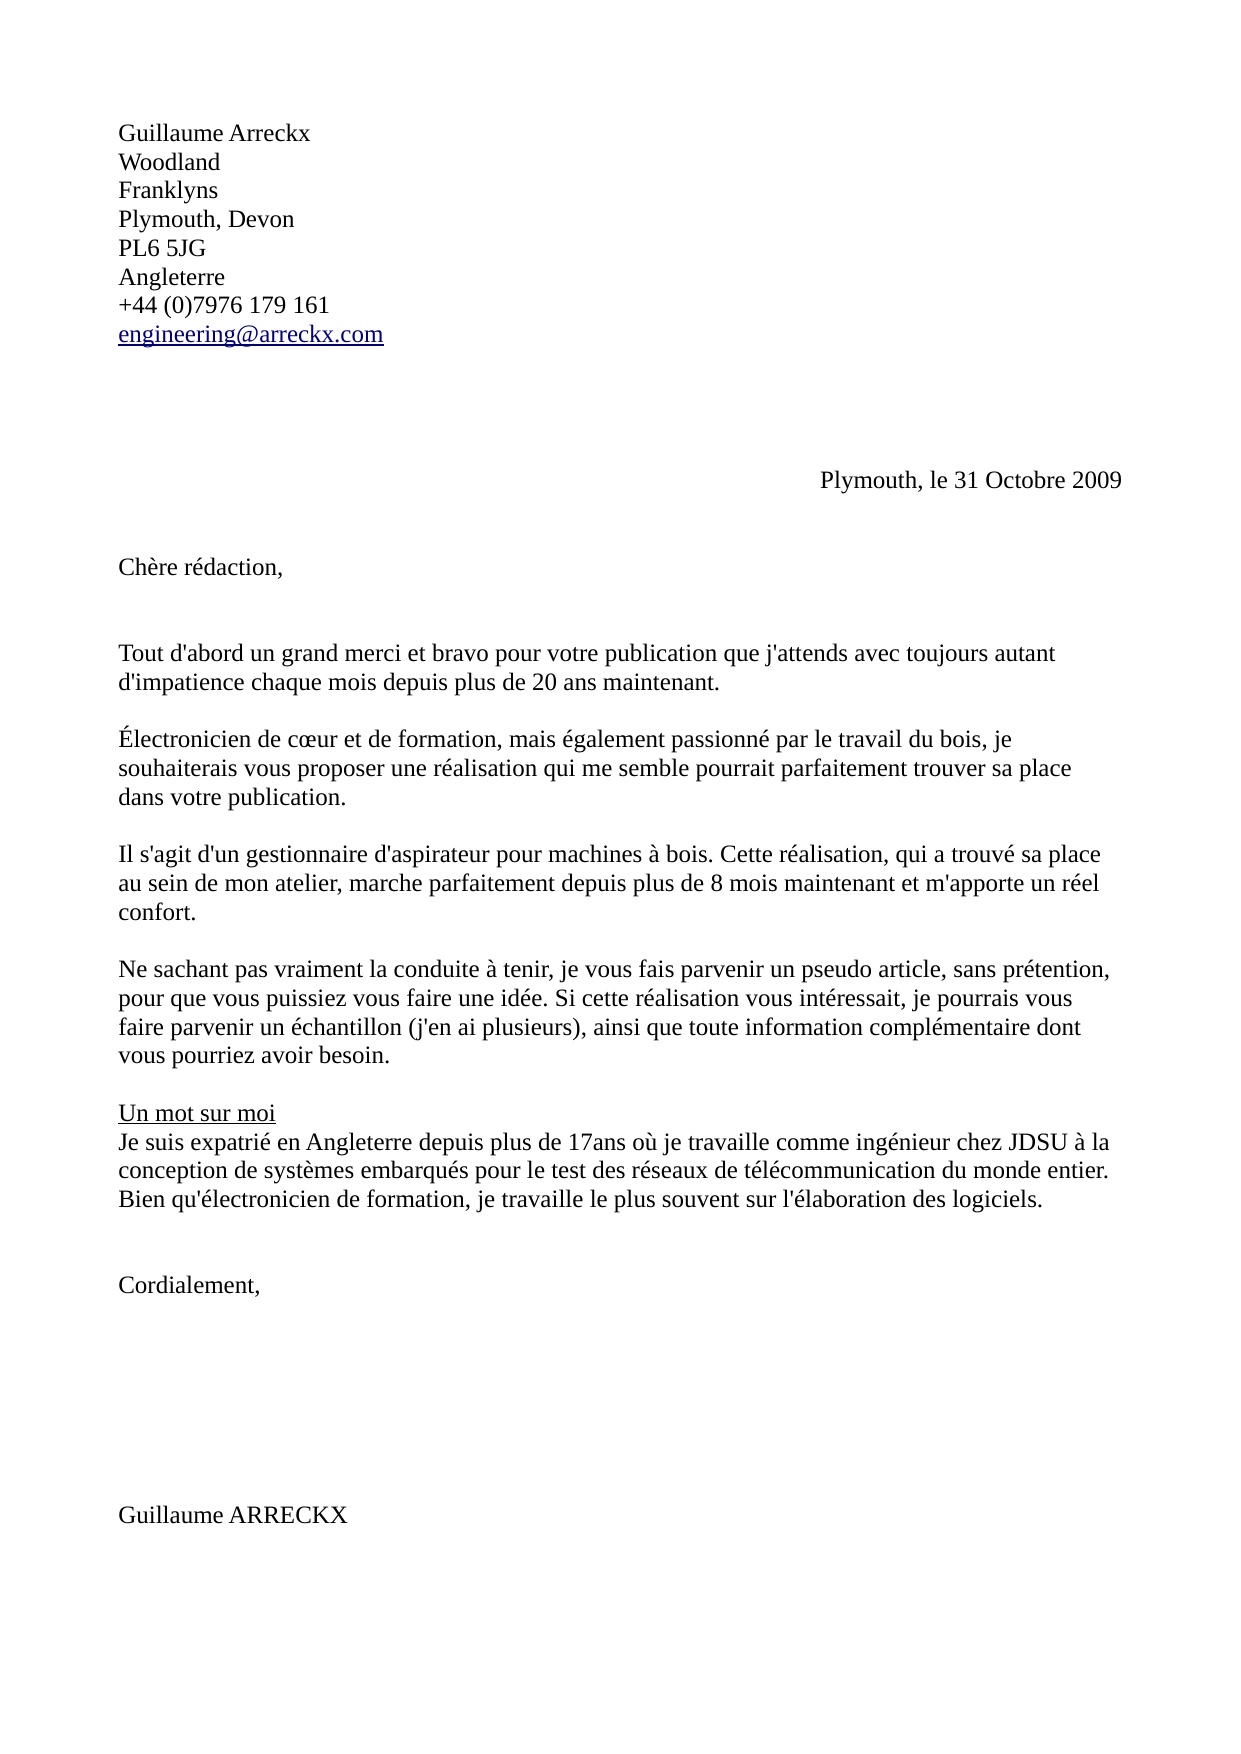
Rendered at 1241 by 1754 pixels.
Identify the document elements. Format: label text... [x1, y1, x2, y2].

text Je suis expatrié en Angleterre depuis plus de 17ans où je travaille comme ingénieur chez JDSU à la conception de systèmes embarqués pour le test des réseaux de télécommunication du monde entier. [118, 1127, 1122, 1184]
text Plymouth, Devon [118, 204, 1122, 233]
text Chère rédaction, [118, 552, 1122, 581]
text Ne sachant pas vraiment la conduite à tenir, je vous fais parvenir un pseudo article, sans prétention, pour que vous puissiez vous faire une idée. Si cette réalisation vous intéressait, je pourrais vous faire parvenir un échantillon (j'en ai plusieurs), ainsi que toute information complémentaire dont vous pourriez avoir besoin. [118, 954, 1122, 1069]
text +44 (0)7976 179 161 [118, 291, 1122, 319]
text Angleterre [118, 262, 1122, 291]
text Un mot sur moi [118, 1098, 1122, 1127]
text engineering@arreckx.com [118, 319, 1122, 348]
text Plymouth, le 31 Octobre 2009 [118, 466, 1122, 494]
text Cordialement, [118, 1271, 1122, 1299]
text Guillaume ARRECKX [118, 1501, 1122, 1529]
text Woodland [118, 147, 1122, 176]
text Guillaume Arreckx [118, 118, 1122, 147]
text Franklyns [118, 176, 1122, 204]
text PL6 5JG [118, 233, 1122, 262]
text Bien qu'électronicien de formation, je travaille le plus souvent sur l'élaboration des logiciels. [118, 1184, 1122, 1213]
text Tout d'abord un grand merci et bravo pour votre publication que j'attends avec toujours autant d'impatience chaque mois depuis plus de 20 ans maintenant. [118, 638, 1122, 696]
text Il s'agit d'un gestionnaire d'aspirateur pour machines à bois. Cette réalisation, qui a trouvé sa place au sein de mon atelier, marche parfaitement depuis plus de 8 mois maintenant et m'apporte un réel confort. [118, 839, 1122, 926]
text Électronicien de cœur et de formation, mais également passionné par le travail du bois, je souhaiterais vous proposer une réalisation qui me semble pourrait parfaitement trouver sa place dans votre publication. [118, 724, 1122, 811]
